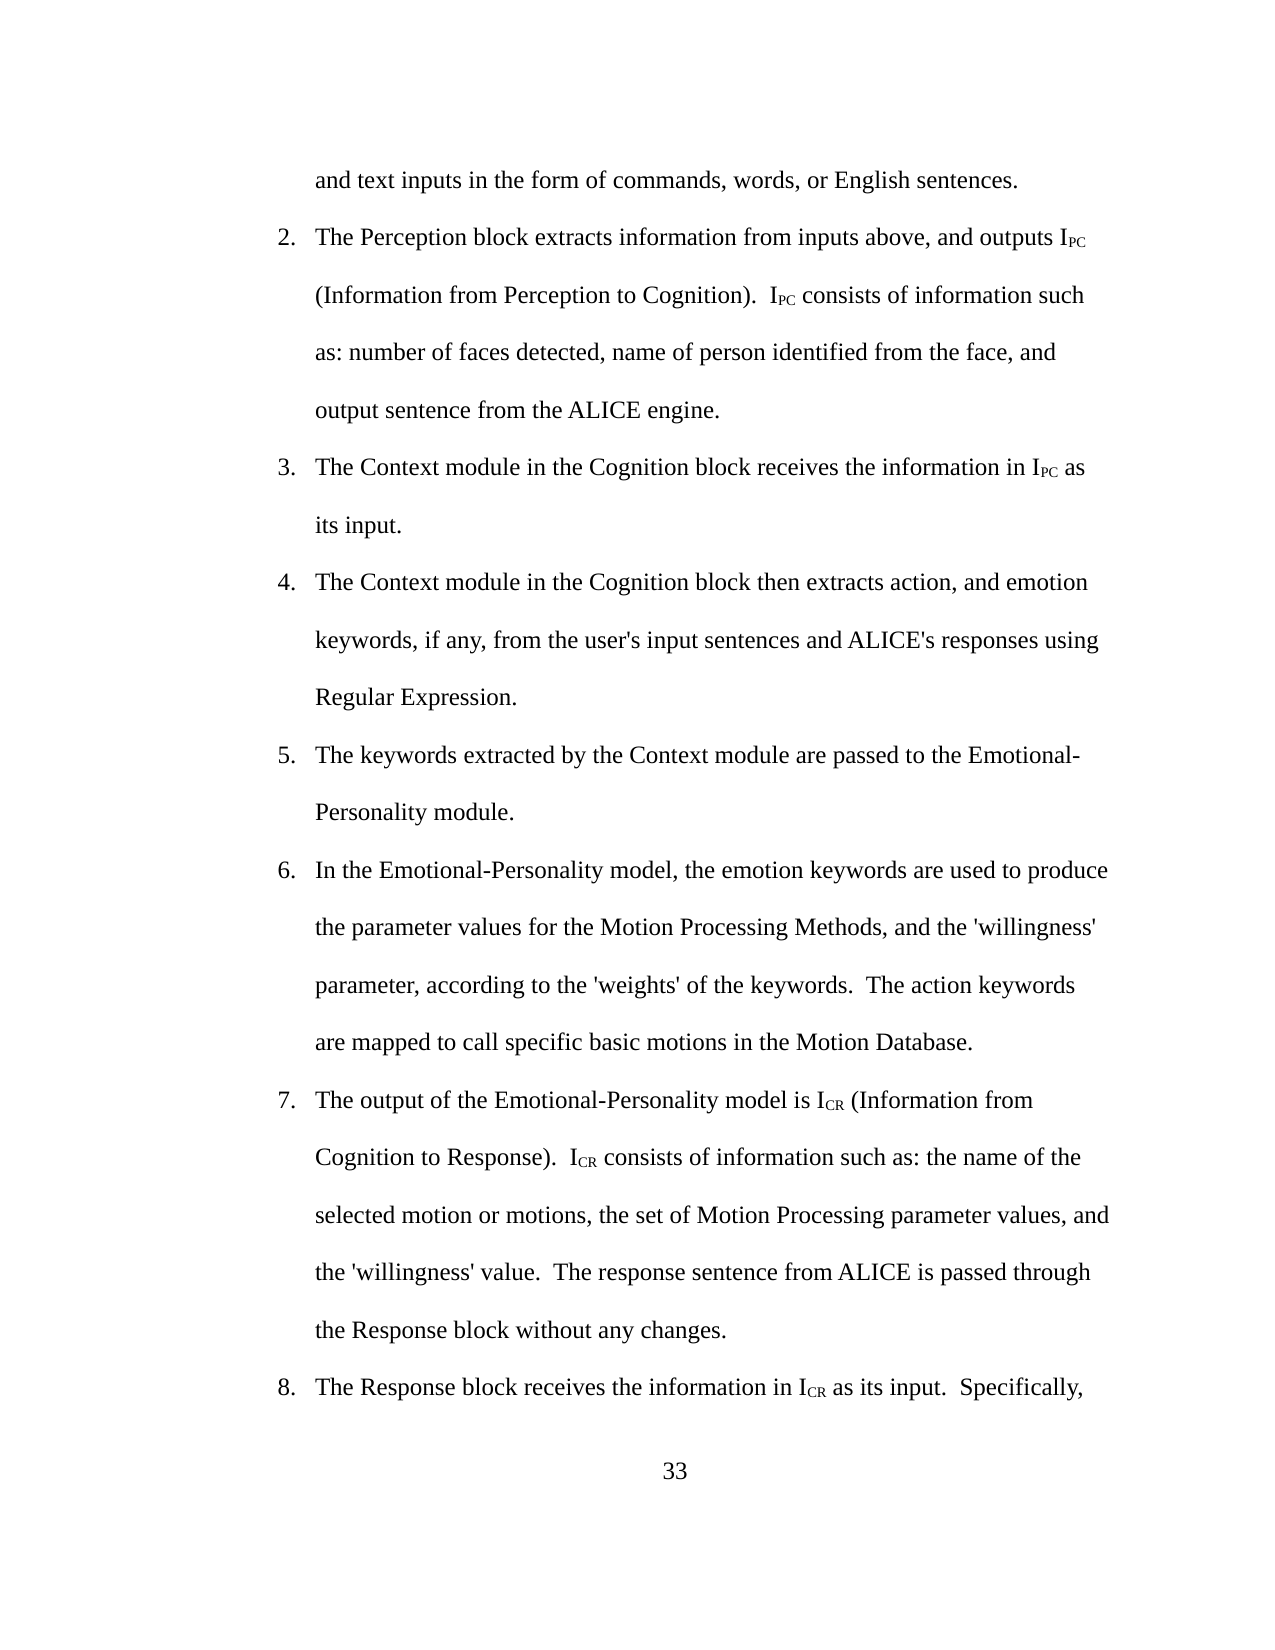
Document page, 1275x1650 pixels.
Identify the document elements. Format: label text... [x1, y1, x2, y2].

list The Response block receives the information in ICR as its input. Specifically, [277, 1372, 1110, 1401]
list The Perception block extracts information from inputs above, and outputs IPC (Information from Perception to Cognition). IPC consists of information such as: number of faces detected, name of person identified from the face, and output sentence from the ALICE engine. [277, 222, 1110, 423]
list The output of the Emotional-Personality model is ICR (Information from Cognition to Response). ICR consists of information such as: the name of the selected motion or motions, the set of Motion Processing parameter values, and the 'willingness' value. The response sentence from ALICE is passed through the Response block without any changes. [277, 1085, 1110, 1343]
list The Context module in the Cognition block receives the information in IPC as its input. [277, 452, 1110, 538]
list The Context module in the Cognition block then extracts action, and emotion keywords, if any, from the user's input sentences and ALICE's responses using Regular Expression. [277, 567, 1110, 711]
list In the Emotional-Personality model, the emotion keywords are used to produce the parameter values for the Motion Processing Methods, and the 'willingness' parameter, according to the 'weights' of the keywords. The action keywords are mapped to call specific basic motions in the Motion Database. [277, 855, 1110, 1056]
list and text inputs in the form of commands, words, or English sentences. [277, 165, 1110, 193]
list The keywords extracted by the Context module are passed to the Emotional-Personality module. [277, 740, 1110, 826]
